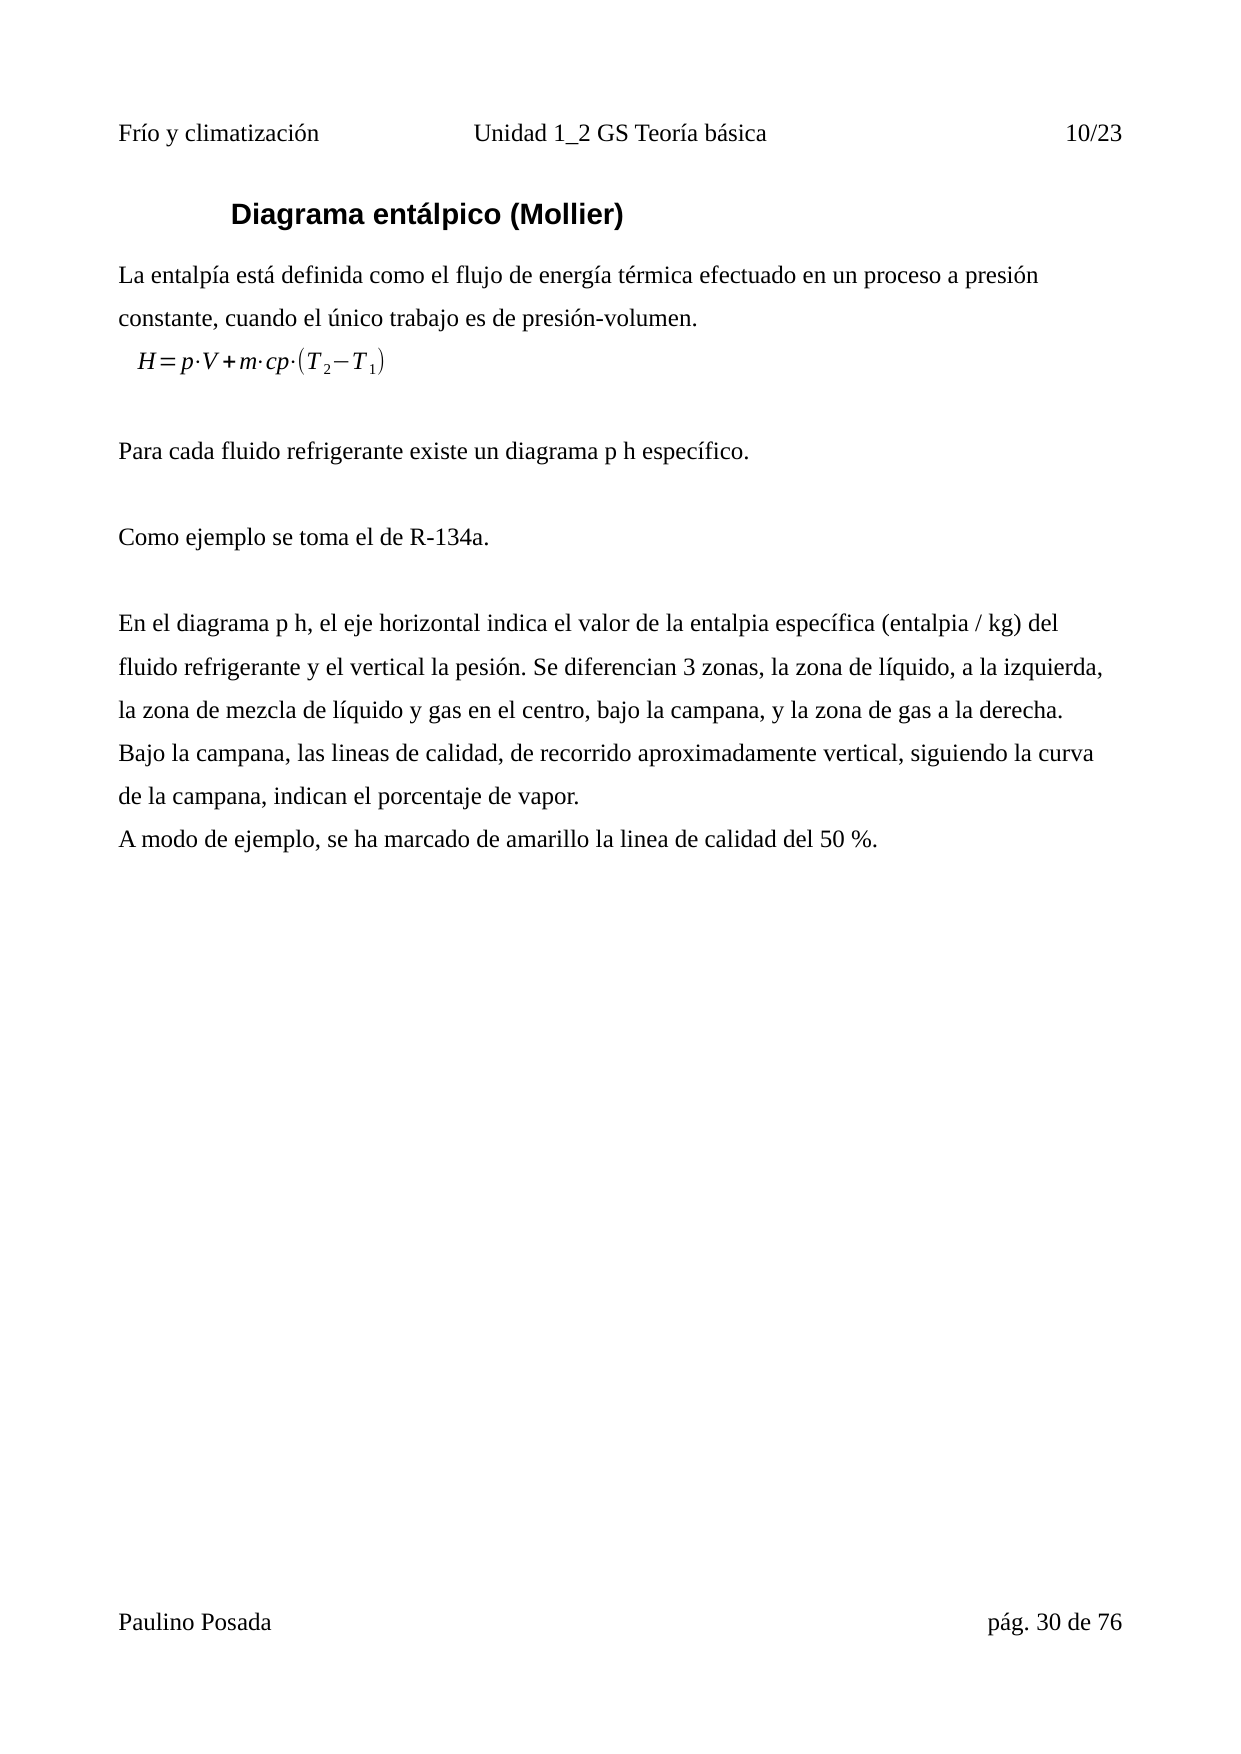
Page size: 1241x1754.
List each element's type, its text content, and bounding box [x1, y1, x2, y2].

text Para cada fluido refrigerante existe un diagrama p h específico. [118, 436, 1122, 465]
text A modo de ejemplo, se ha marcado de amarillo la linea de calidad del 50 %. [118, 824, 1122, 853]
text Bajo la campana, las lineas de calidad, de recorrido aproximadamente vertical, siguiendo la curva de la campana, indican el porcentaje de vapor. [118, 738, 1122, 810]
subtitle Diagrama entálpico (Mollier) [118, 197, 1122, 231]
text Como ejemplo se toma el de R-134a. [118, 522, 1122, 551]
text En el diagrama p h, el eje horizontal indica el valor de la entalpia específica (entalpia / kg) del fluido refrigerante y el vertical la pesión. Se diferencian 3 zonas, la zona de líquido, a la izquierda, la zona de mezcla de líquido y gas en el centro, bajo la campana, y la zona de gas a la derecha. [118, 608, 1122, 723]
text La entalpía está definida como el flujo de energía térmica efectuado en un proceso a presión constante, cuando el único trabajo es de presión-volumen. [118, 260, 1122, 332]
